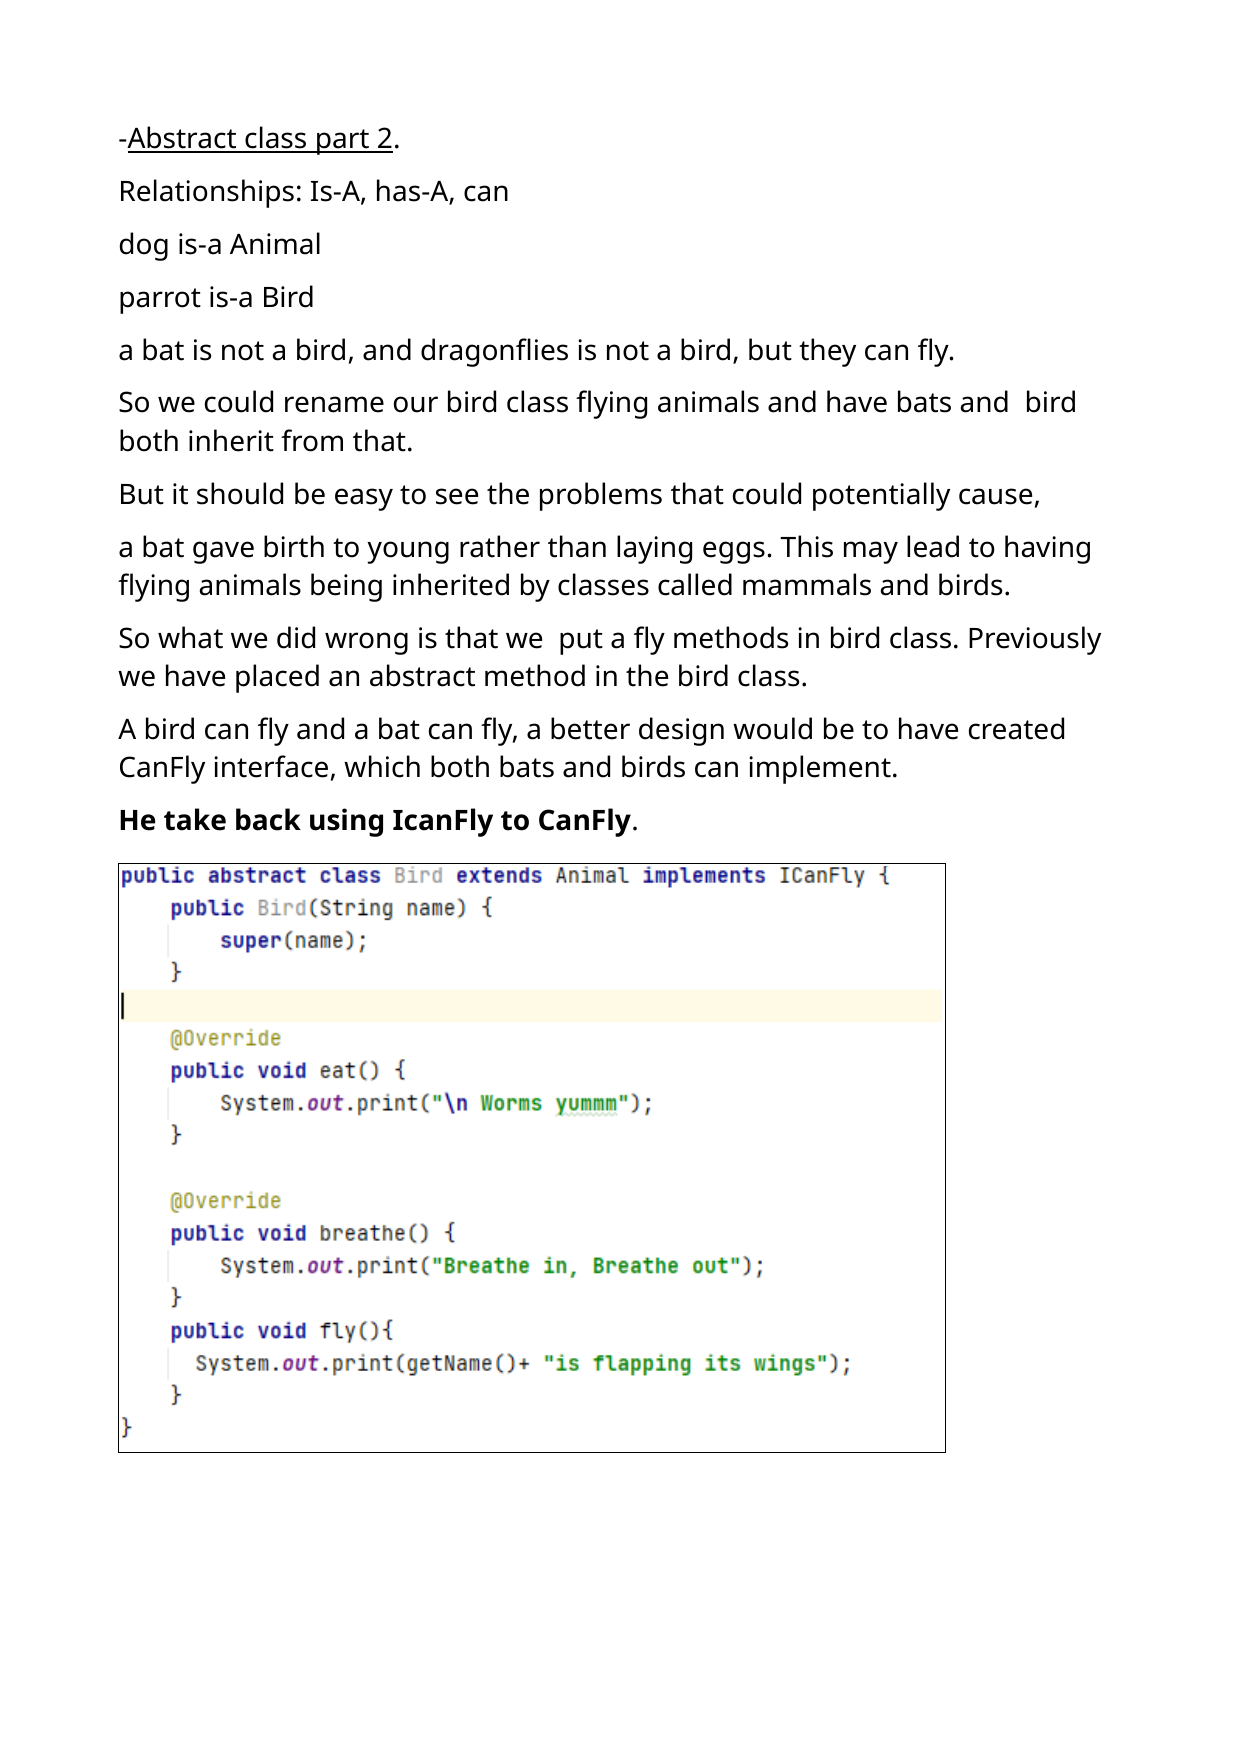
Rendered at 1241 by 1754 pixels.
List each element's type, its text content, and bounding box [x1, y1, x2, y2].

text Relationships: Is-A, has-A, can [118, 171, 1122, 209]
text He take back using IcanFly to CanFly. [118, 801, 1122, 839]
text a bat is not a bird, and dragonflies is not a bird, but they can fly. [118, 330, 1122, 368]
text So we could rename our bird class flying animals and have bats and bird both inherit from that. [118, 383, 1122, 459]
text dog is-a Animal [118, 224, 1122, 262]
text parrot is-a Bird [118, 277, 1122, 315]
text But it should be easy to see the problems that could potentially cause, [118, 474, 1122, 512]
picture [121, 866, 942, 1450]
text So what we did wrong is that we put a fly methods in bird class. Previously we have placed an abstract method in the bird class. [118, 618, 1122, 695]
text -Abstract class part 2. [118, 118, 1122, 156]
text a bat gave birth to young rather than laying eggs. This may lead to having flying animals being inherited by classes called mammals and birds. [118, 527, 1122, 603]
text A bird can fly and a bat can fly, a better design would be to have created CanFly interface, which both bats and birds can implement. [118, 709, 1122, 786]
